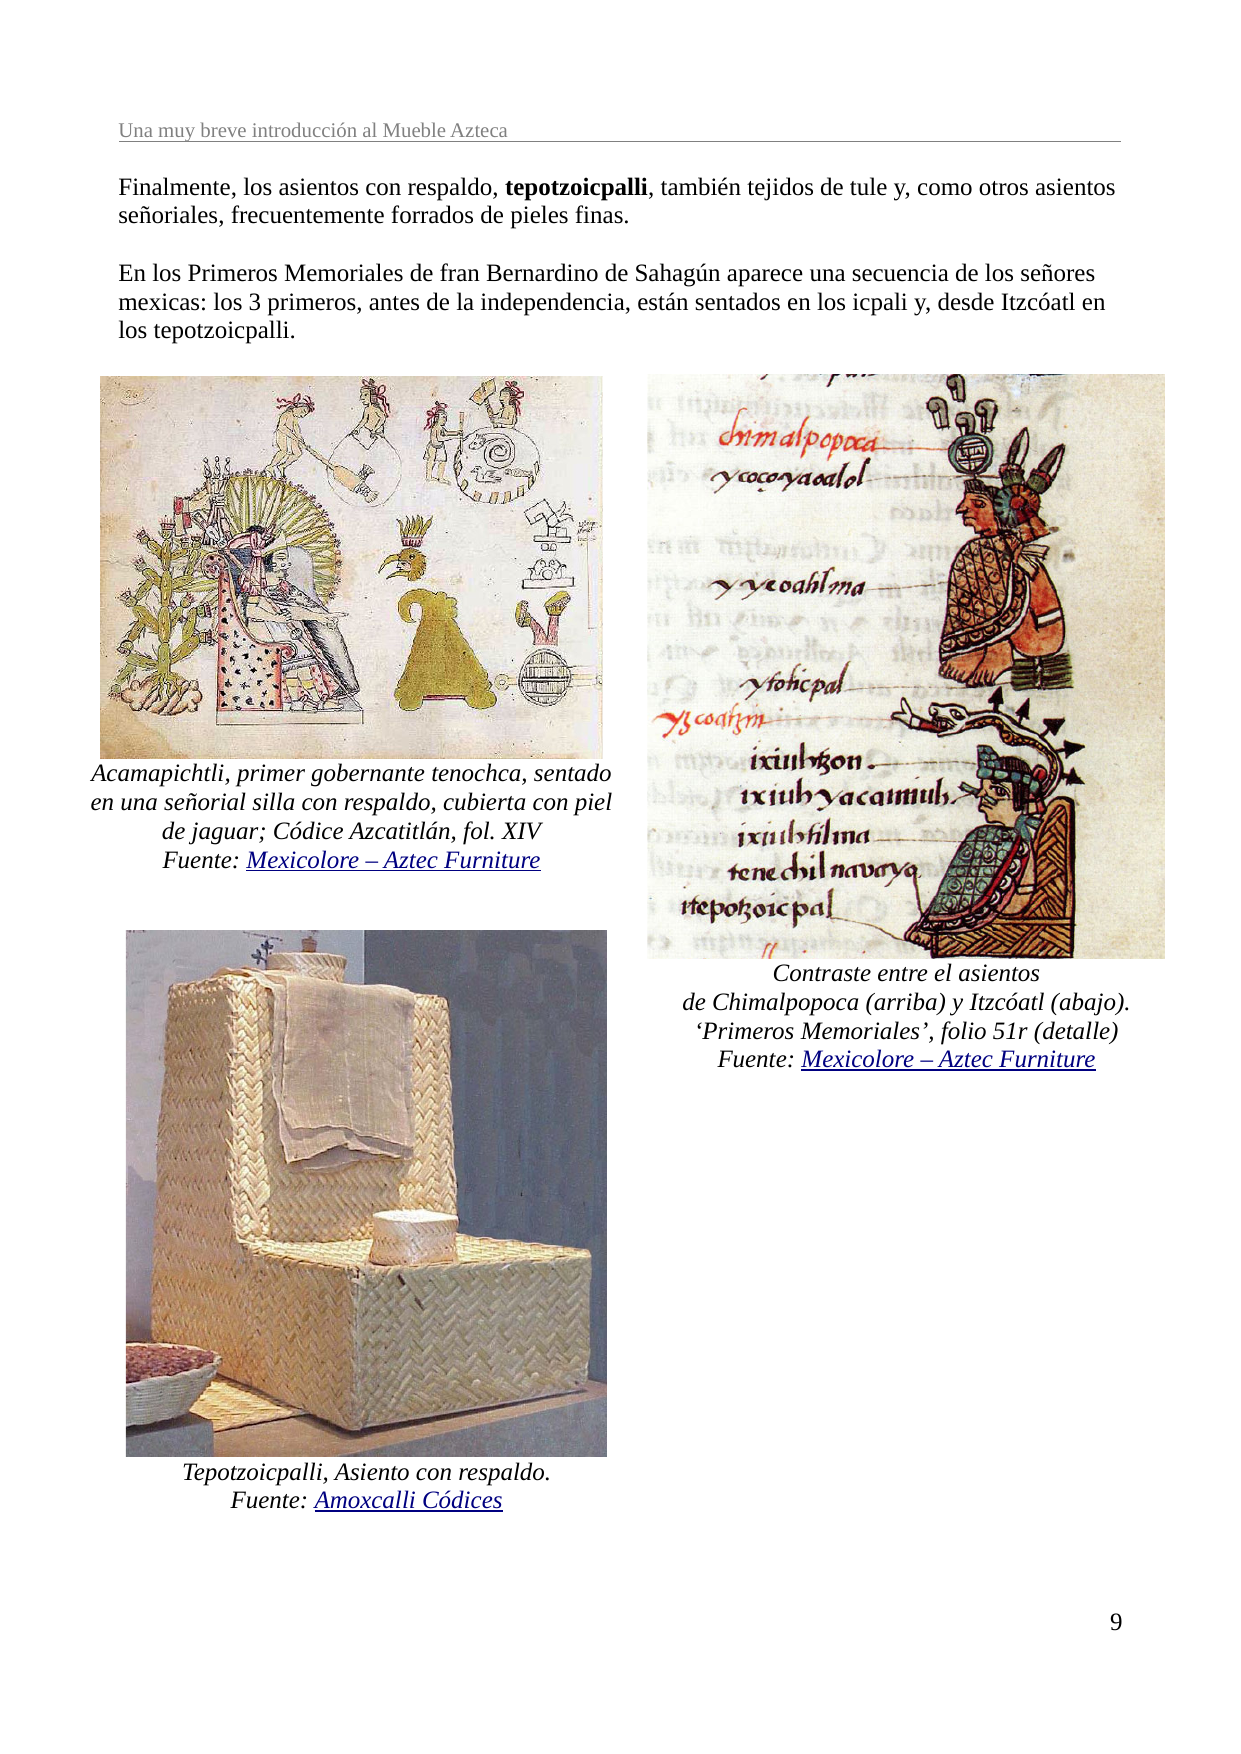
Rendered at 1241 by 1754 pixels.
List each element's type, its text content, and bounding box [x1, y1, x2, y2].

picture [100, 376, 603, 759]
text Contraste entre el asientos de Chimalpopoca (arriba) y Itzcóatl (abajo). ‘Primeros Memoriales’, folio 51r (detalle) Fuente: Mexicolore – Aztec Furniture [631, 374, 1182, 1073]
text Tepotzoicpalli, Asiento con respaldo. Fuente: Amoxcalli Códices [126, 1457, 607, 1514]
picture [125, 930, 607, 1457]
text En los Primeros Memoriales de fran Bernardino de Sahagún aparece una secuencia de los señores mexicas: los 3 primeros, antes de la independencia, están sentados en los icpali y, desde Itzcóatl en los tepotzoicpalli. [118, 258, 1122, 344]
text Acamapichtli, primer gobernante tenochca, sentado en una señorial silla con respaldo, cubierta con piel de jaguar; Códice Azcatitlán, fol. XIV Fuente: Mexicolore – Aztec Furniture [87, 377, 616, 873]
picture [647, 374, 1165, 959]
text Finalmente, los asientos con respaldo, tepotzoicpalli, también tejidos de tule y, como otros asientos señoriales, frecuentemente forrados de pieles finas. [118, 172, 1122, 229]
